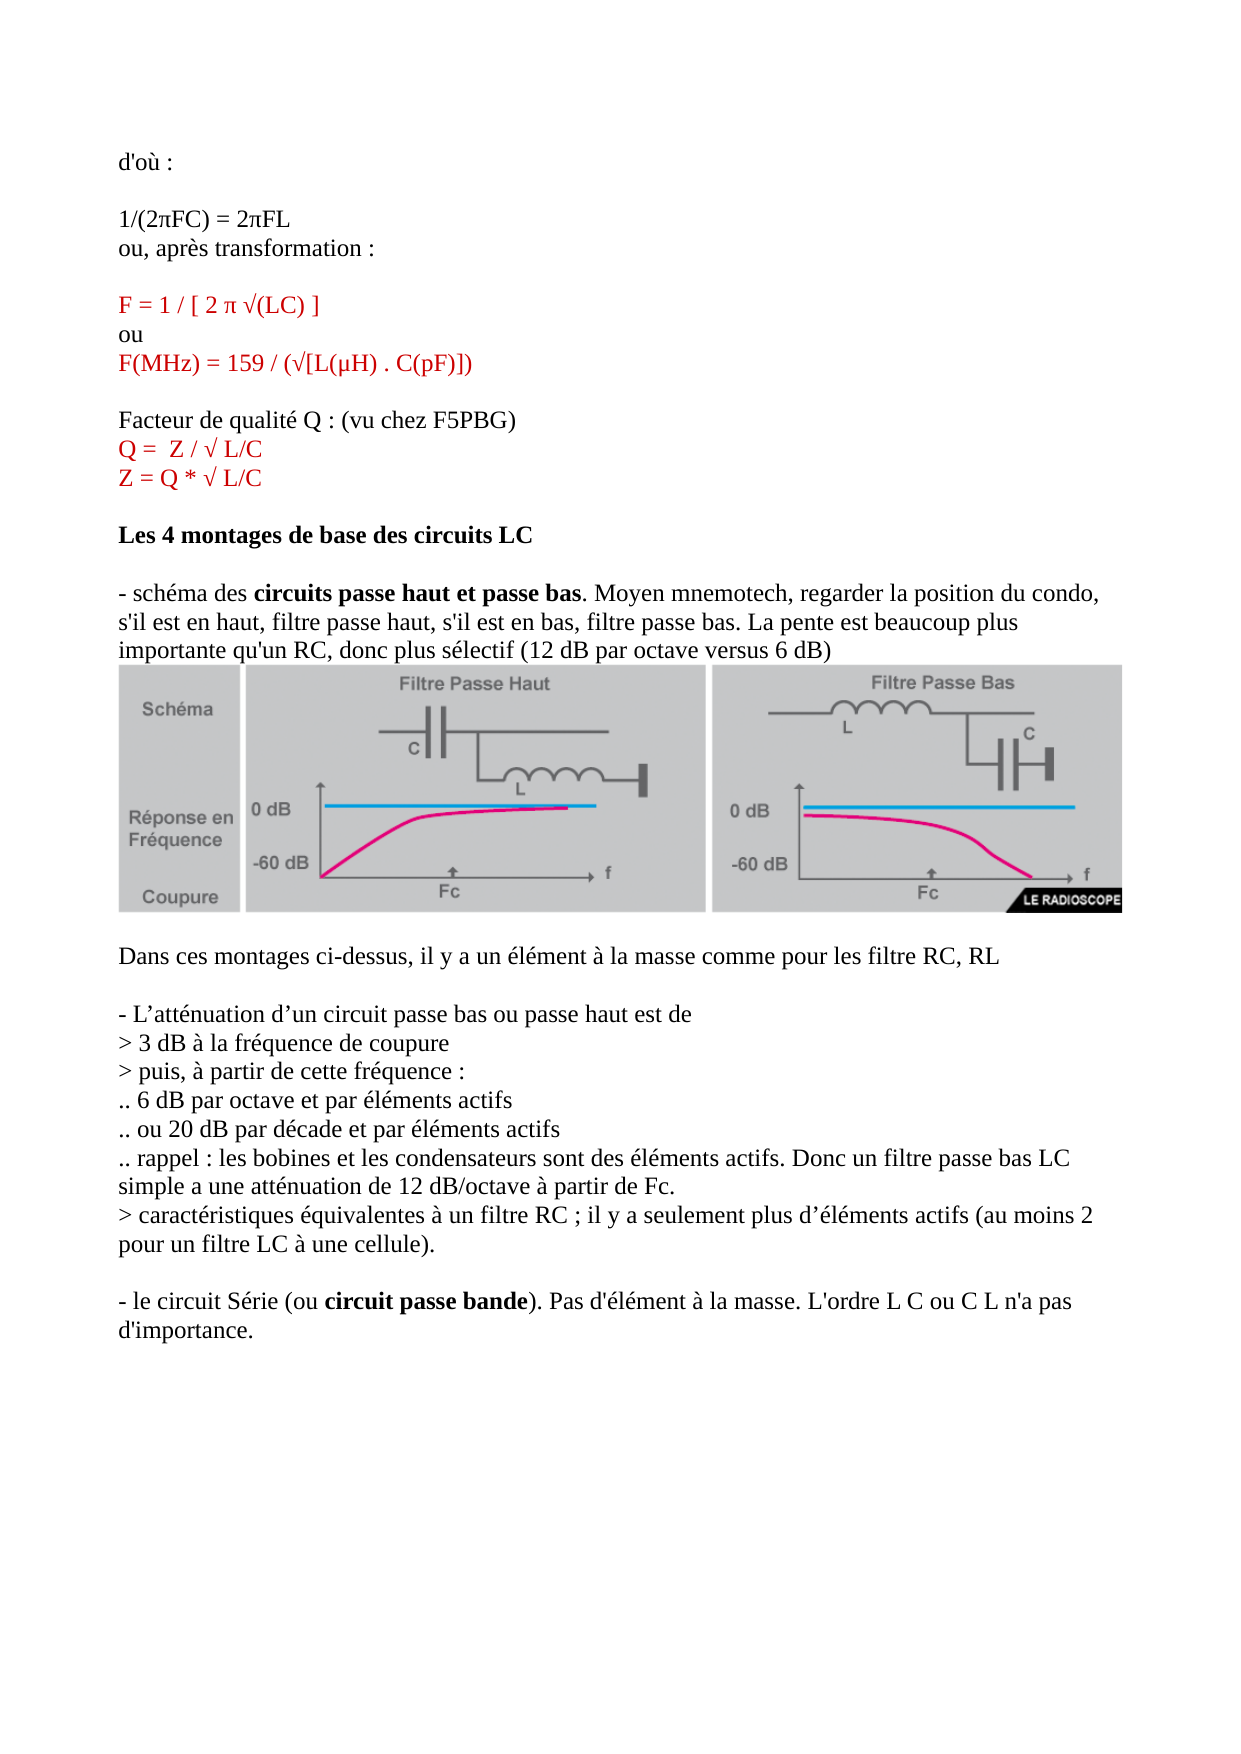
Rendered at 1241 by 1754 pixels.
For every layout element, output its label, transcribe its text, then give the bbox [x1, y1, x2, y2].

text F = 1 / [ 2 π √(LC) ] [118, 291, 1122, 319]
text > 3 dB à la fréquence de coupure [118, 1028, 1122, 1056]
text - schéma des circuits passe haut et passe bas. Moyen mnemotech, regarder la position du condo, s'il est en haut, filtre passe haut, s'il est en bas, filtre passe bas. La pente est beaucoup plus importante qu'un RC, donc plus sélectif (12 dB par octave versus 6 dB) [118, 578, 1122, 664]
text Q = Z / √ L/C [118, 434, 1122, 463]
text d'où : [118, 147, 1122, 176]
text Facteur de qualité Q : (vu chez F5PBG) [118, 406, 1122, 434]
text > puis, à partir de cette fréquence : [118, 1056, 1122, 1085]
text .. ou 20 dB par décade et par éléments actifs [118, 1114, 1122, 1143]
picture [118, 664, 1123, 913]
text Dans ces montages ci-dessus, il y a un élément à la masse comme pour les filtre RC, RL [118, 941, 1122, 970]
text 1/(2πFC) = 2πFL [118, 204, 1122, 233]
text > caractéristiques équivalentes à un filtre RC ; il y a seulement plus d’éléments actifs (au moins 2 pour un filtre LC à une cellule). [118, 1200, 1122, 1258]
text Les 4 montages de base des circuits LC [118, 521, 1122, 549]
text ou [118, 319, 1122, 348]
text Z = Q * √ L/C [118, 463, 1122, 492]
text F(MHz) = 159 / (√[L(μH) . C(pF)]) [118, 348, 1122, 377]
text .. 6 dB par octave et par éléments actifs [118, 1085, 1122, 1114]
text - L’atténuation d’un circuit passe bas ou passe haut est de [118, 999, 1122, 1028]
text ou, après transformation : [118, 233, 1122, 262]
text - le circuit Série (ou circuit passe bande). Pas d'élément à la masse. L'ordre L C ou C L n'a pas d'importance. [118, 1286, 1122, 1344]
text .. rappel : les bobines et les condensateurs sont des éléments actifs. Donc un filtre passe bas LC simple a une atténuation de 12 dB/octave à partir de Fc. [118, 1143, 1122, 1200]
